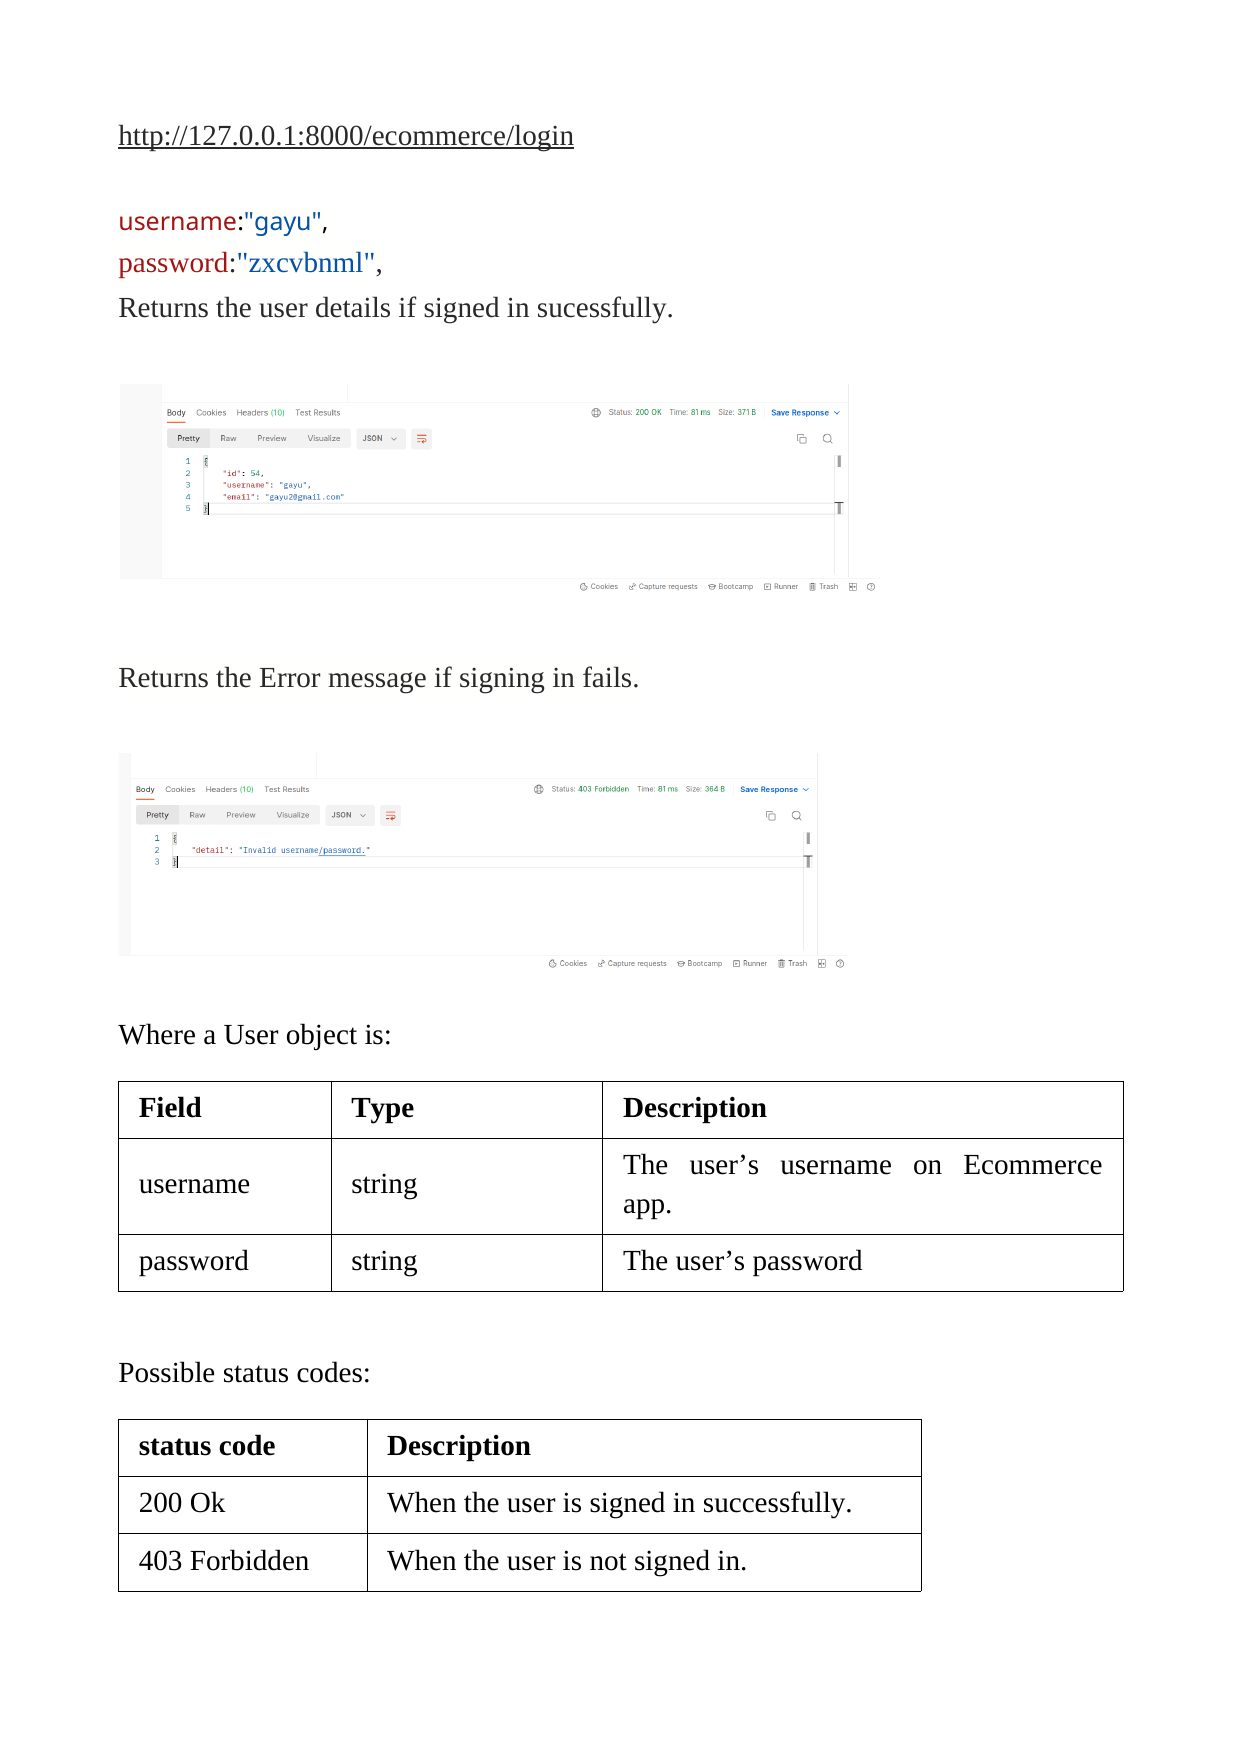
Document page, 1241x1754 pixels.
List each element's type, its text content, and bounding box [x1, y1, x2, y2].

table_cell string [332, 1139, 602, 1234]
table_cell string [332, 1235, 602, 1291]
table_cell When the user is signed in successfully. [368, 1477, 921, 1533]
table_cell 403 Forbidden [119, 1534, 367, 1591]
table_header status code [119, 1420, 367, 1476]
text username:"gayu", [118, 204, 1122, 238]
table_cell password [119, 1235, 331, 1291]
table_header Field [119, 1082, 331, 1138]
table_header Description [603, 1082, 1123, 1138]
table_header Type [332, 1082, 602, 1138]
text Returns the Error message if signing in fails. [118, 660, 1122, 694]
text Where a User object is: [118, 1017, 1122, 1051]
text Possible status codes: [118, 1355, 1122, 1388]
text Returns the user details if signed in sucessfully. [118, 290, 1122, 323]
table_cell The user’s username on Ecommerce app. [603, 1139, 1123, 1234]
text password:"zxcvbnml", [118, 246, 1122, 279]
table_cell When the user is not signed in. [368, 1534, 921, 1591]
text http://127.0.0.1:8000/ecommerce/login [118, 118, 1122, 152]
table_cell 200 Ok [119, 1477, 367, 1533]
table_cell The user’s password [603, 1235, 1123, 1291]
table_header Description [368, 1420, 921, 1476]
table_cell username [119, 1139, 331, 1234]
